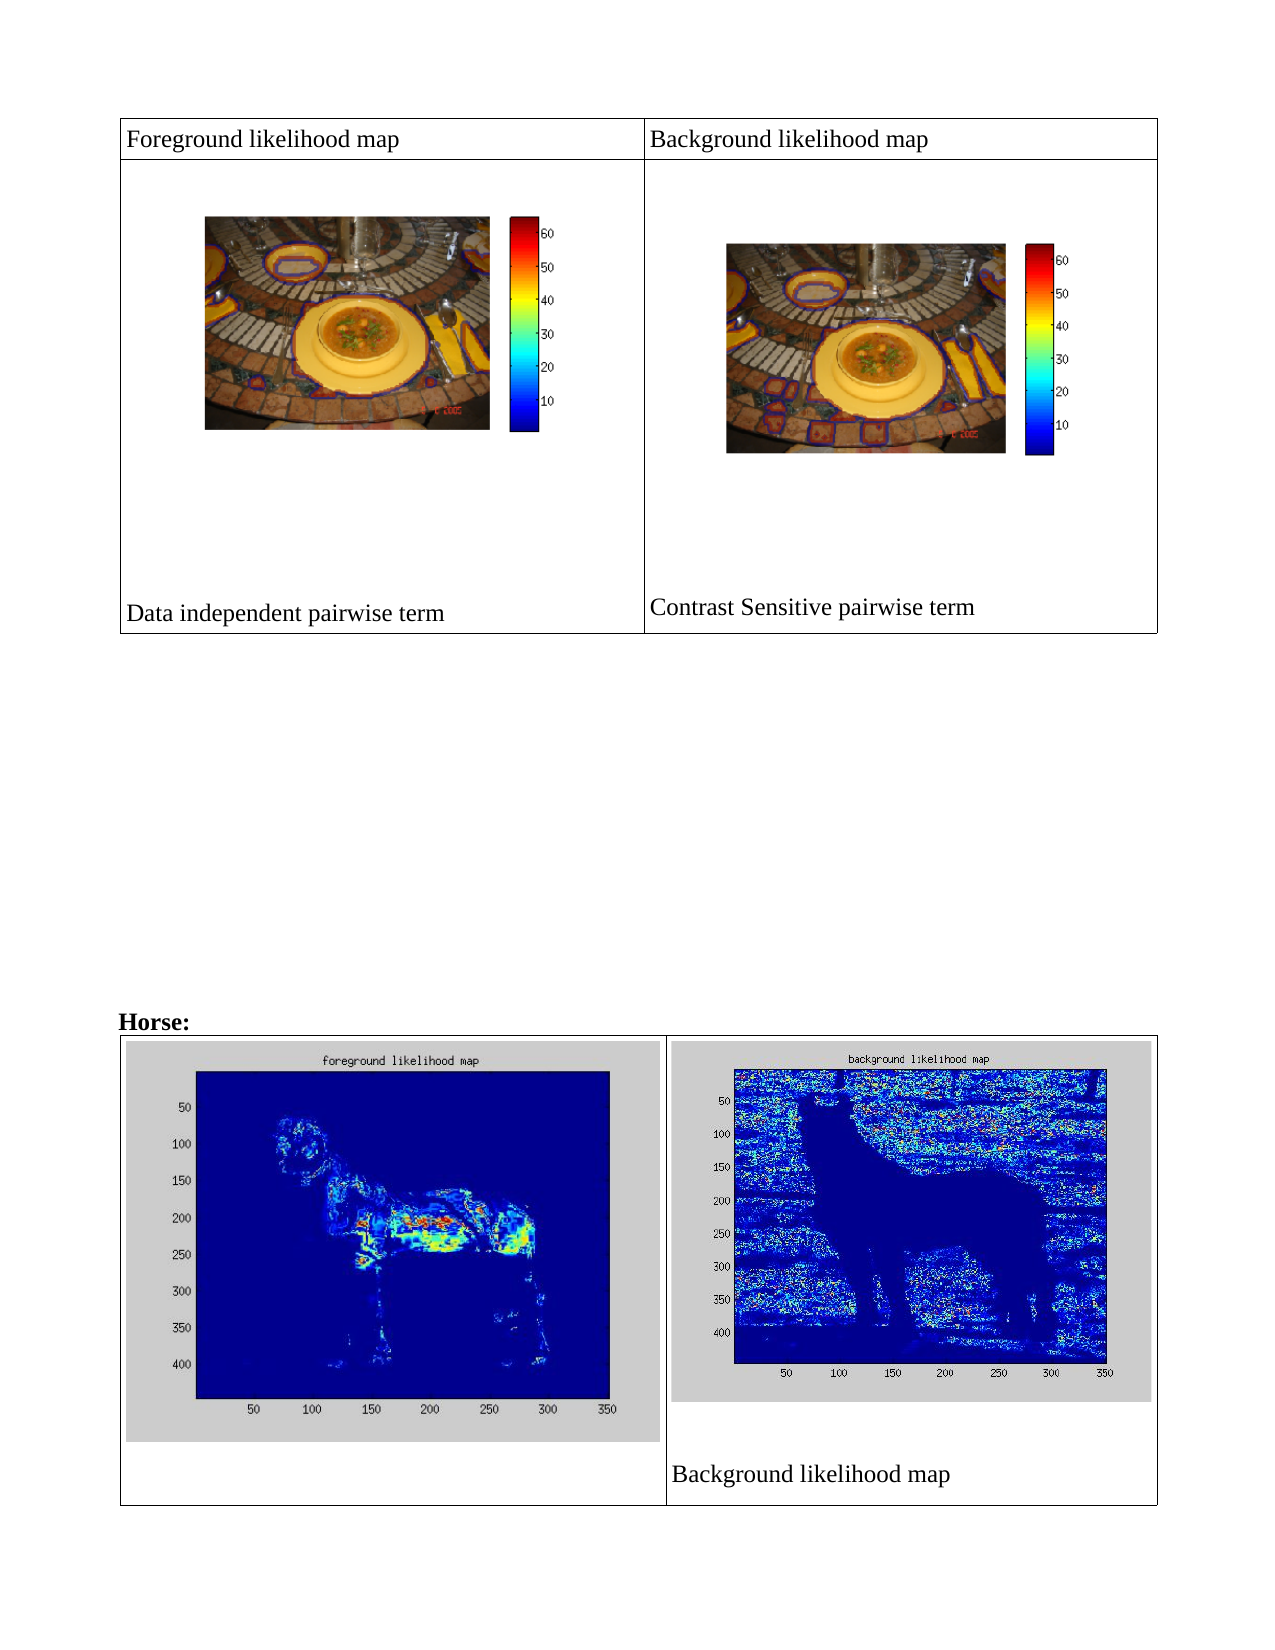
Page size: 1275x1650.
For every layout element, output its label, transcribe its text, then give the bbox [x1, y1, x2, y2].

picture [671, 1041, 1152, 1402]
table_header Foreground likelihood map [121, 119, 644, 158]
picture [126, 164, 638, 512]
picture [126, 1041, 660, 1442]
picture [649, 193, 1152, 534]
table_header [121, 1036, 666, 1505]
table_header Background likelihood map [645, 119, 1157, 158]
table_cell Contrast Sensitive pairwise term [645, 160, 1157, 633]
table_header Background likelihood map [667, 1036, 1157, 1505]
table_cell Data independent pairwise term [121, 160, 644, 633]
text Horse: [118, 1007, 1157, 1035]
